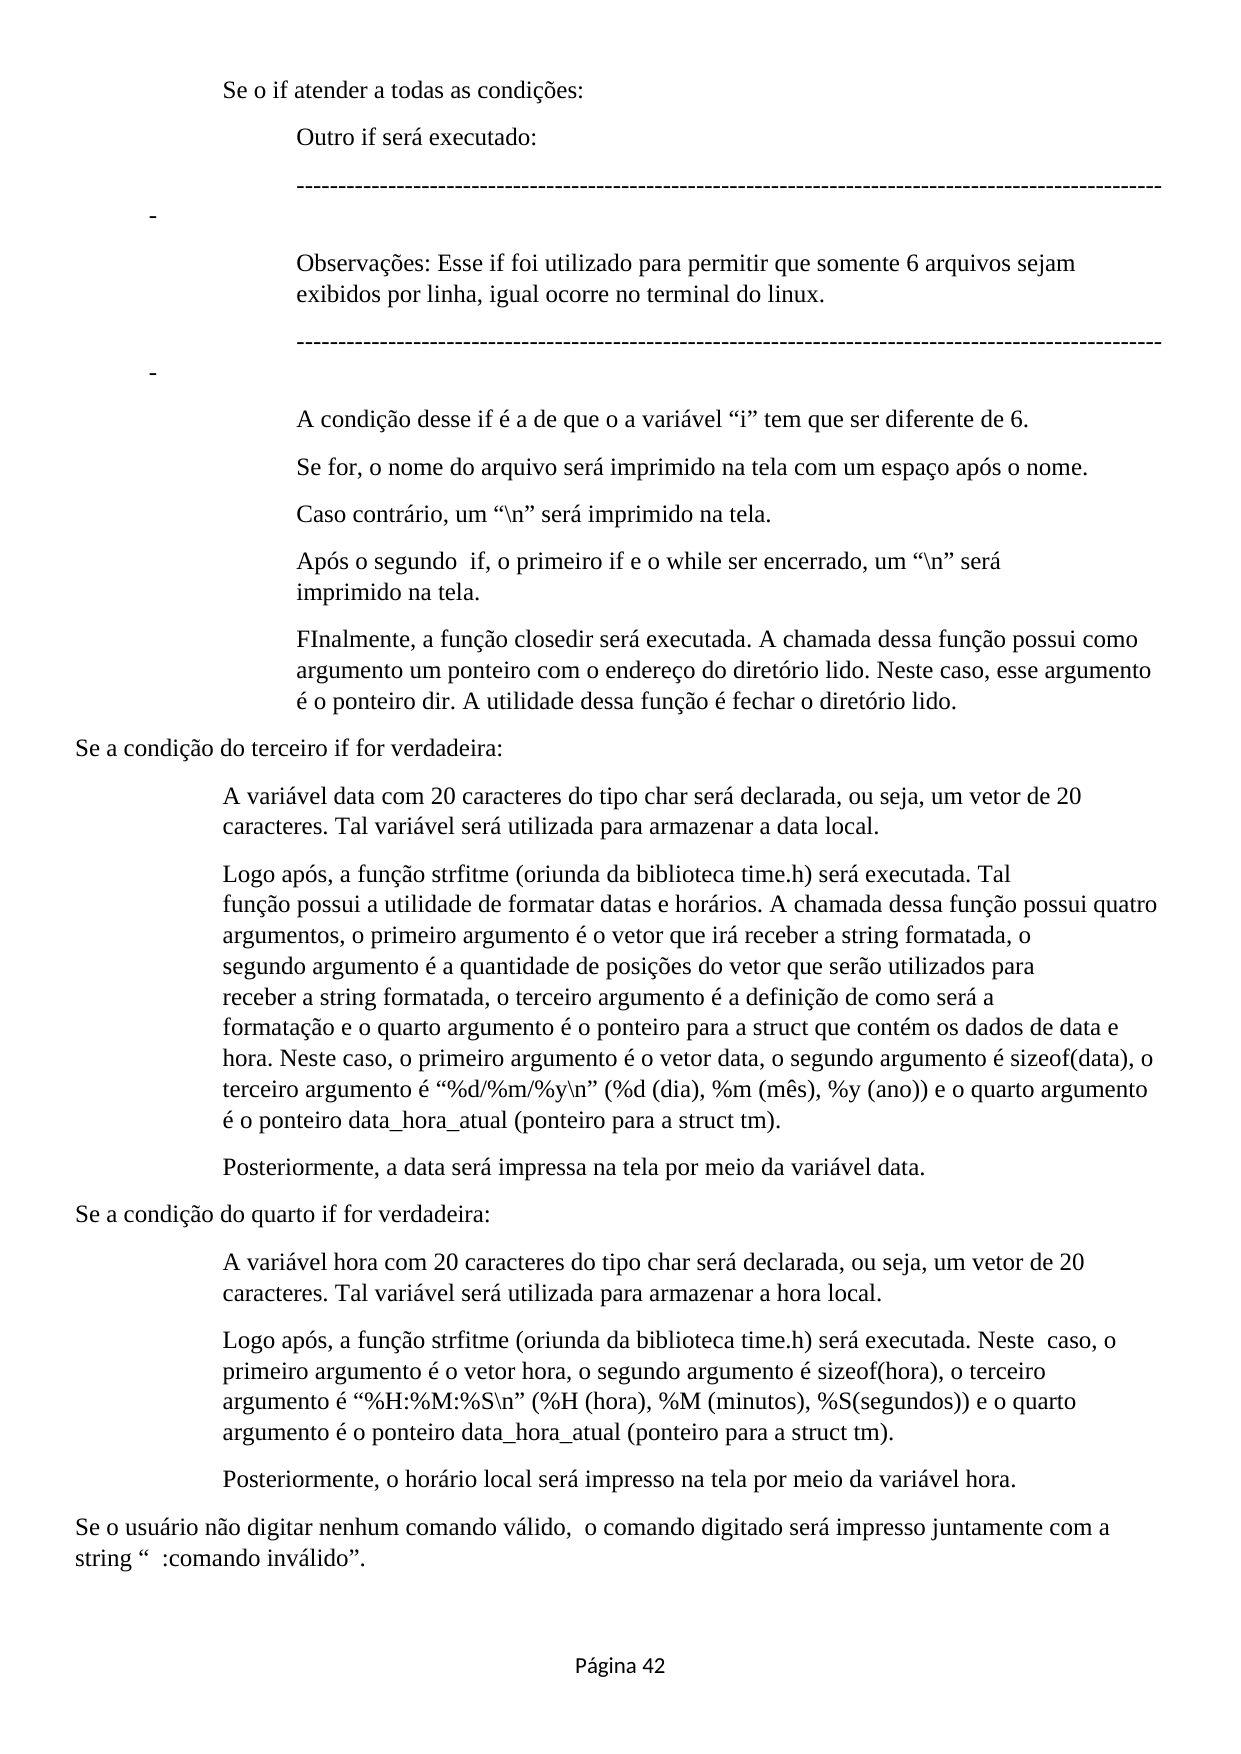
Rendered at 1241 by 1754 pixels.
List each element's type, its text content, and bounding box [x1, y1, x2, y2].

text A condição desse if é a de que o a variável “i” tem que ser diferente de 6. [222, 404, 1165, 433]
text --------------------------------------------------------------------------------------------------------- [149, 326, 1165, 386]
text Se o if atender a todas as condições: [149, 75, 1165, 104]
text Caso contrário, um “\n” será imprimido na tela. [296, 499, 1165, 528]
text Posteriormente, a data será impressa na tela por meio da variável data. [75, 1152, 1165, 1181]
text Observações: Esse if foi utilizado para permitir que somente 6 arquivos sejam exibidos por linha, igual ocorre no terminal do linux. [222, 248, 1165, 307]
text Se a condição do terceiro if for verdadeira: [75, 733, 1165, 762]
text FInalmente, a função closedir será executada. A chamada dessa função possui como argumento um ponteiro com o endereço do diretório lido. Neste caso, esse argumento é o ponteiro dir. A utilidade dessa função é fechar o diretório lido. [149, 624, 1165, 715]
text Outro if será executado: [149, 122, 1165, 151]
text Se o usuário não digitar nenhum comando válido, o comando digitado será impresso juntamente com a string “ :comando inválido”. [75, 1512, 1165, 1571]
text A variável hora com 20 caracteres do tipo char será declarada, ou seja, um vetor de 20 caracteres. Tal variável será utilizada para armazenar a hora local. [75, 1247, 1165, 1306]
text Se a condição do quarto if for verdadeira: [75, 1199, 1165, 1228]
text Logo após, a função strfitme (oriunda da biblioteca time.h) será executada. Neste caso, o primeiro argumento é o vetor hora, o segundo argumento é sizeof(hora), o terceiro argumento é “%H:%M:%S\n” (%H (hora), %M (minutos), %S(segundos)) e o quarto argumento é o ponteiro data_hora_atual (ponteiro para a struct tm). [75, 1325, 1165, 1446]
text A variável data com 20 caracteres do tipo char será declarada, ou seja, um vetor de 20 caracteres. Tal variável será utilizada para armazenar a data local. [75, 781, 1165, 840]
text Posteriormente, o horário local será impresso na tela por meio da variável hora. [75, 1464, 1165, 1493]
text Se for, o nome do arquivo será imprimido na tela com um espaço após o nome. [296, 452, 1165, 480]
text Após o segundo if, o primeiro if e o while ser encerrado, um “\n” será imprimido na tela. [149, 546, 1165, 606]
text Logo após, a função strfitme (oriunda da biblioteca time.h) será executada. Tal função possui a utilidade de formatar datas e horários. A chamada dessa função possui quatro argumentos, o primeiro argumento é o vetor que irá receber a string formatada, o segundo argumento é a quantidade de posições do vetor que serão utilizados para receber a string formatada, o terceiro argumento é a definição de como será a formatação e o quarto argumento é o ponteiro para a struct que contém os dados de data e hora. Neste caso, o primeiro argumento é o vetor data, o segundo argumento é sizeof(data), o terceiro argumento é “%d/%m/%y\n” (%d (dia), %m (mês), %y (ano)) e o quarto argumento é o ponteiro data_hora_atual (ponteiro para a struct tm). [75, 859, 1165, 1133]
text --------------------------------------------------------------------------------------------------------- [149, 170, 1165, 229]
